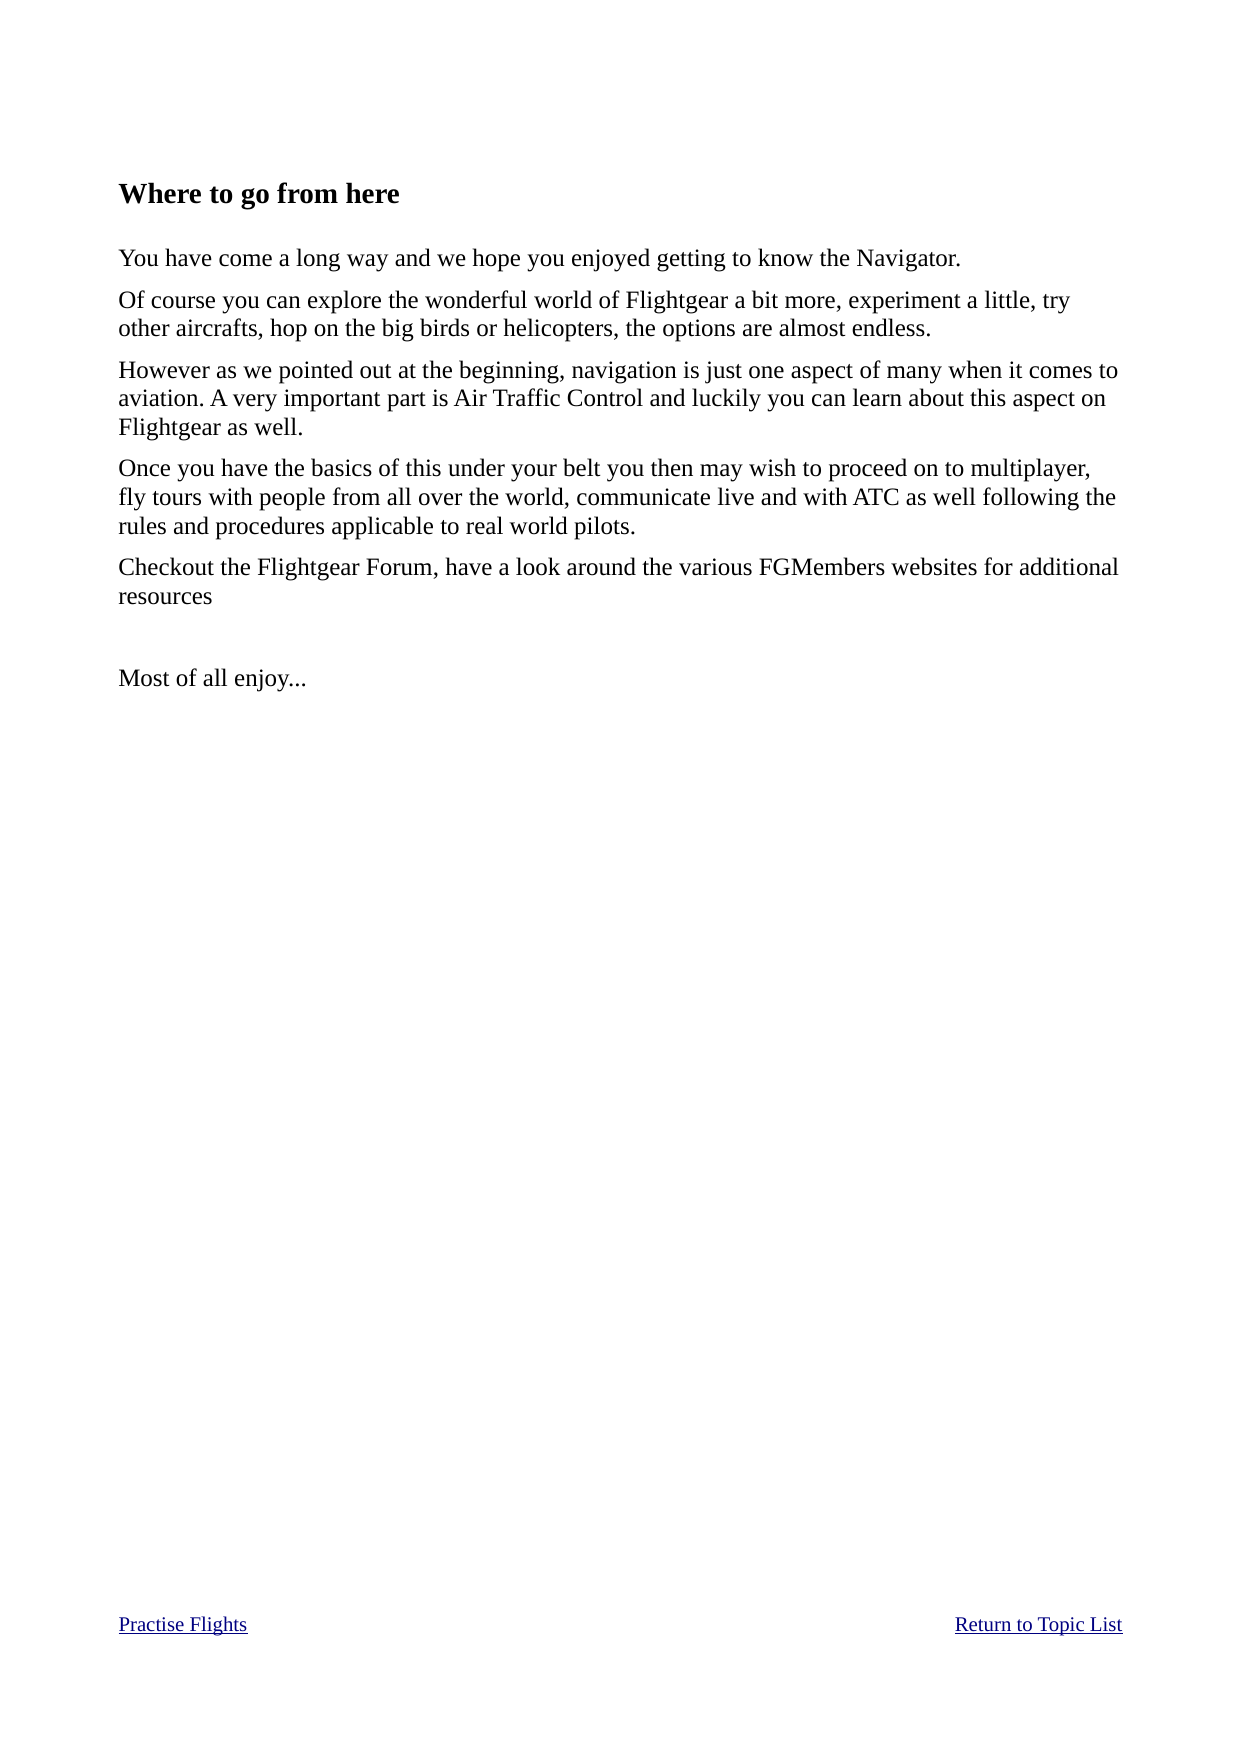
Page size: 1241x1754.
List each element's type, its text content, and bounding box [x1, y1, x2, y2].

text However as we pointed out at the beginning, navigation is just one aspect of many when it comes to aviation. A very important part is Air Traffic Control and luckily you can learn about this aspect on Flightgear as well. [118, 355, 1122, 441]
text Of course you can explore the wonderful world of Flightgear a bit more, experiment a little, try other aircrafts, hop on the big birds or helicopters, the options are almost endless. [118, 285, 1122, 342]
text Checkout the Flightgear Forum, have a look around the various FGMembers websites for additional resources [118, 552, 1122, 610]
text You have come a long way and we hope you enjoyed getting to know the Navigator. [118, 243, 1122, 272]
text Most of all enjoy... [118, 663, 1122, 692]
text Once you have the basics of this under your belt you then may wish to proceed on to multiplayer, fly tours with people from all over the world, communicate live and with ATC as well following the rules and procedures applicable to real world pilots. [118, 453, 1122, 540]
text Where to go from here [118, 176, 1122, 210]
